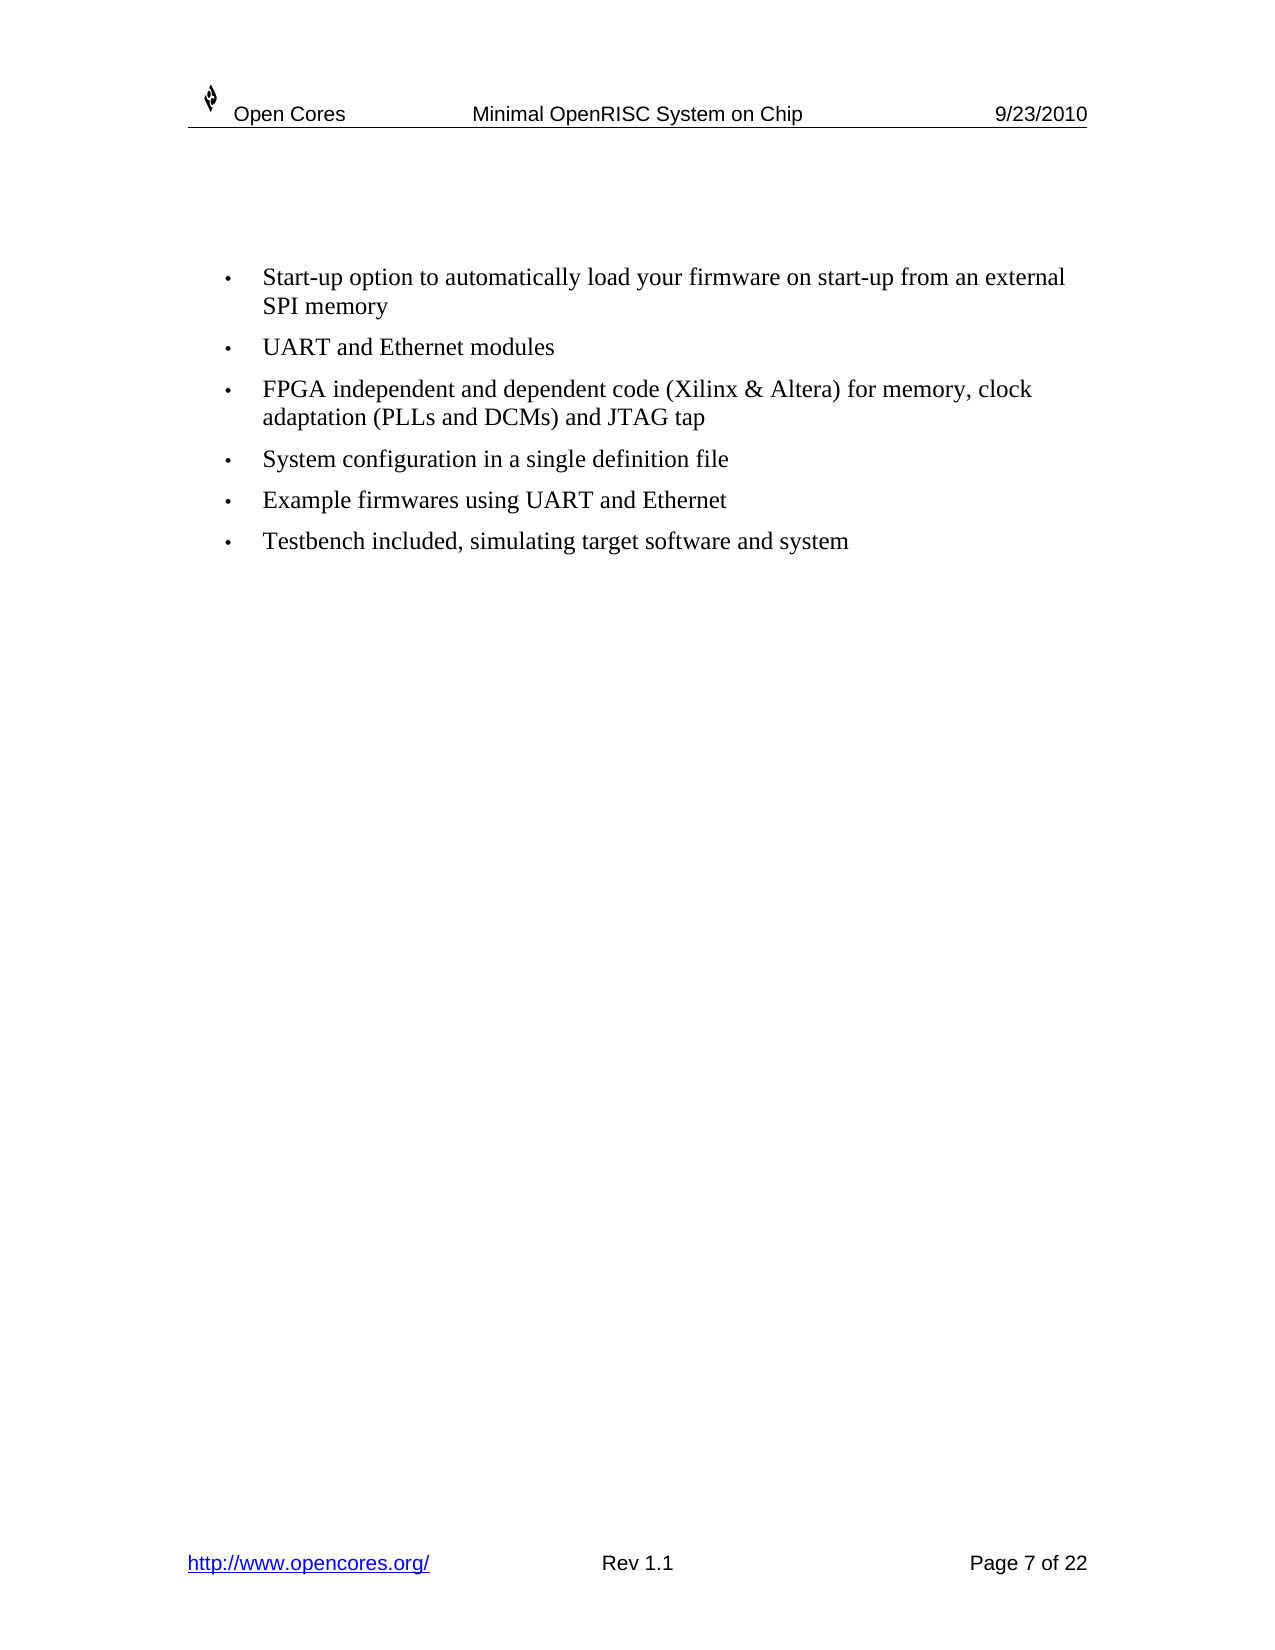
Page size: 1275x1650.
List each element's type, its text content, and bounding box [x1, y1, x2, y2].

list UART and Ethernet modules [225, 332, 1087, 361]
list System configuration in a single definition file [225, 444, 1087, 472]
list Example firmwares using UART and Ethernet [225, 485, 1087, 514]
list FPGA independent and dependent code (Xilinx & Altera) for memory, clock adaptation (PLLs and DCMs) and JTAG tap [225, 374, 1087, 431]
list Testbench included, simulating target software and system [225, 526, 1087, 555]
list Start-up option to automatically load your firmware on start-up from an external SPI memory [225, 262, 1087, 320]
